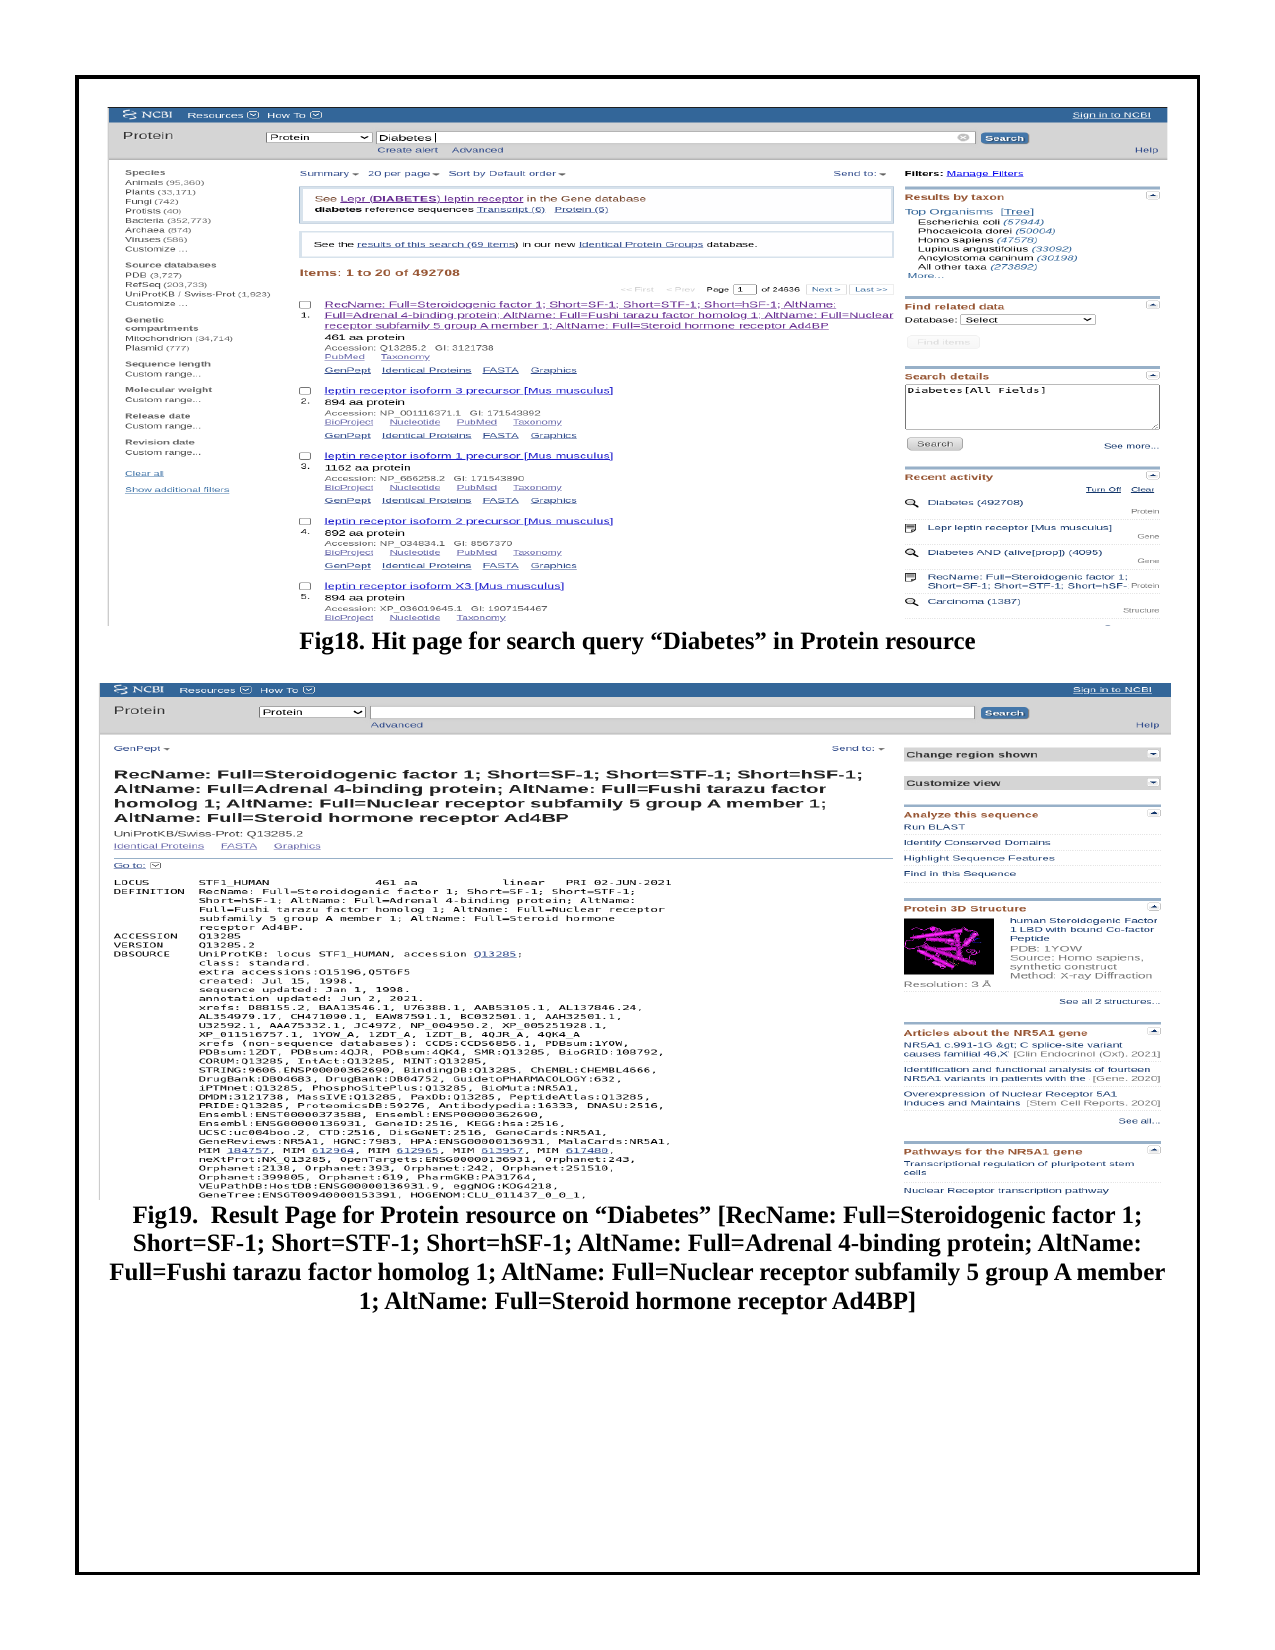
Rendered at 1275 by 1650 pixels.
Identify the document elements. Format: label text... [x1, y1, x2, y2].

text Fig18. Hit page for search query “Diabetes” in Protein resource [108, 626, 1167, 655]
picture [98, 683, 1171, 1200]
picture [107, 107, 1168, 626]
text Fig19. Result Page for Protein resource on “Diabetes” [RecName: Full=Steroidogenic factor 1; Short=SF-1; Short=STF-1; Short=hSF-1; AltName: Full=Adrenal 4-binding protein; AltName: Full=Fushi tarazu factor homolog 1; AltName: Full=Nuclear receptor subfamily 5 group A member 1; AltName: Full=Steroid hormone receptor Ad4BP] [108, 1200, 1167, 1315]
